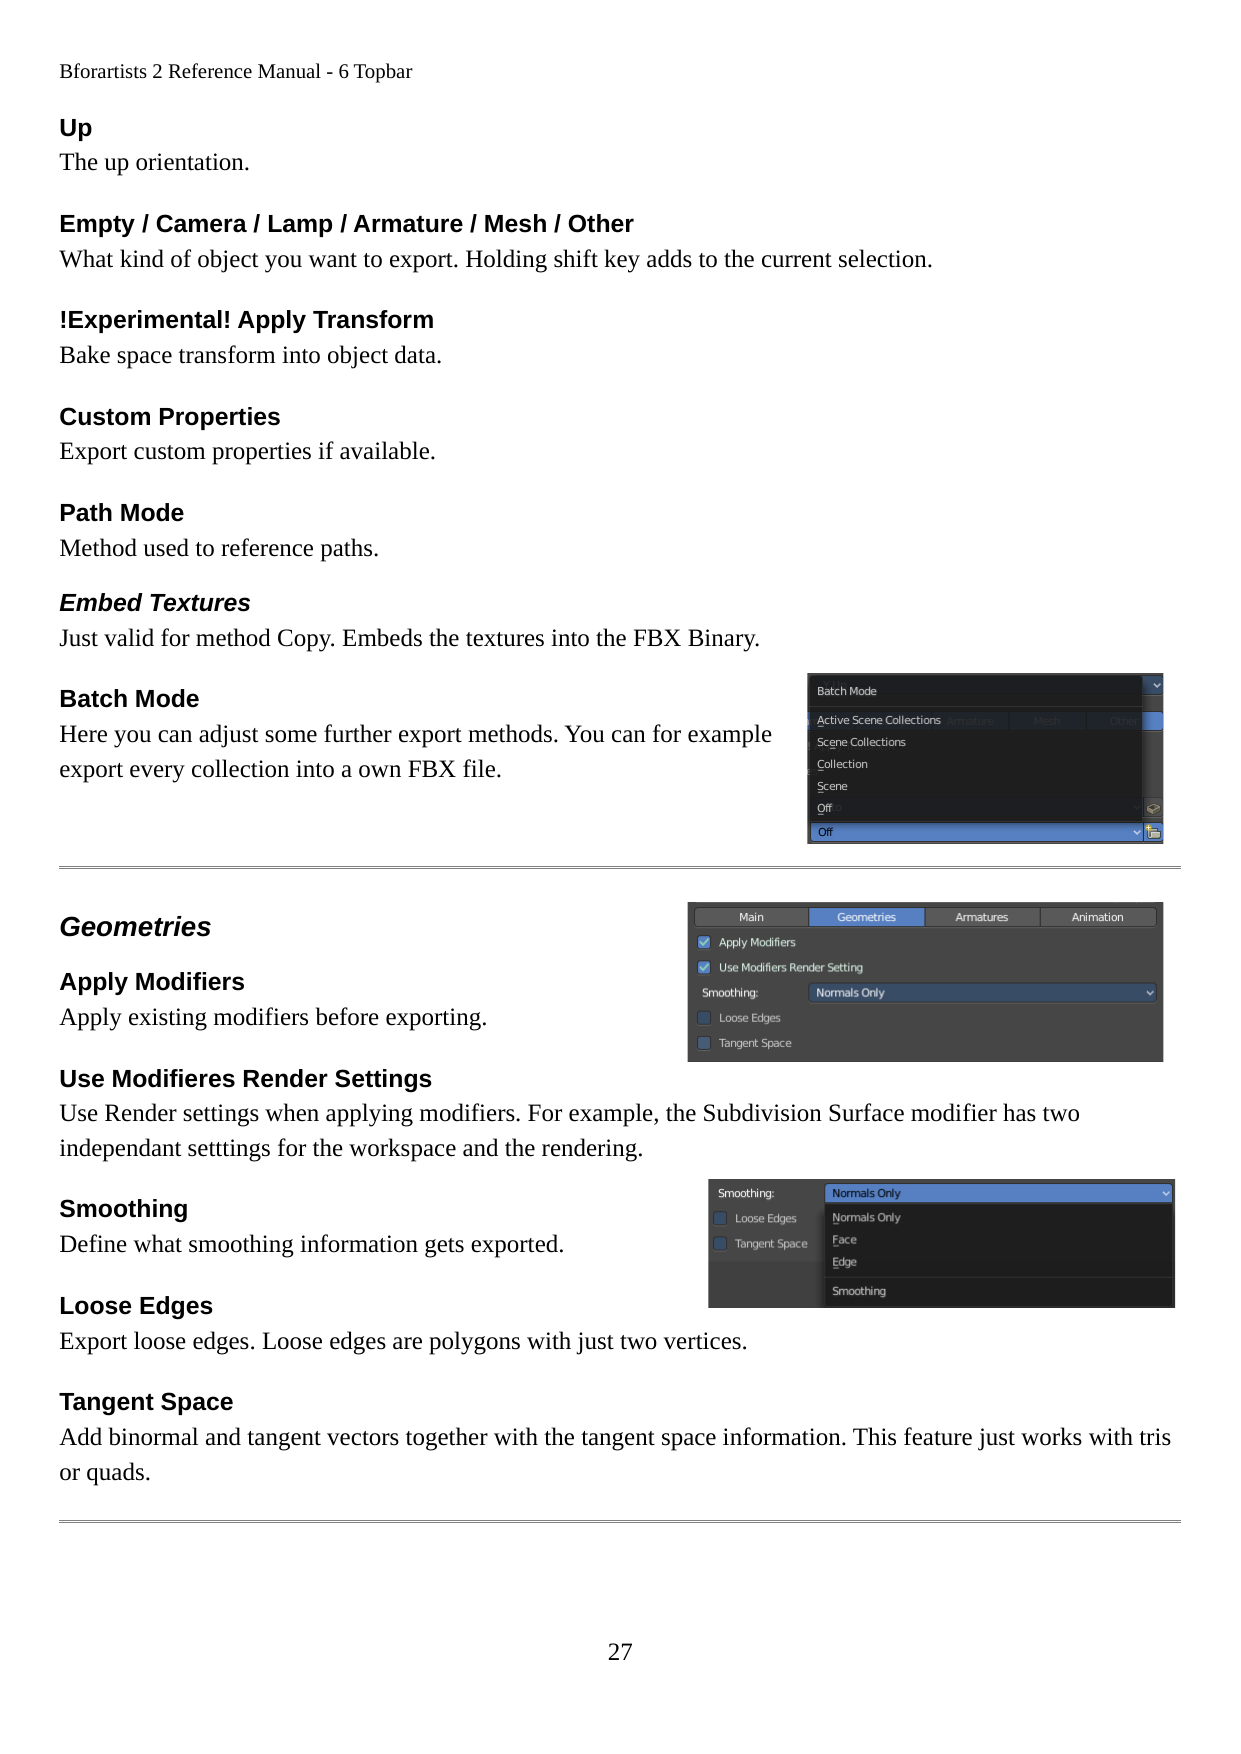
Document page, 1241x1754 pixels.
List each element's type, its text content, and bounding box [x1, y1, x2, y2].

subtitle Empty / Camera / Lamp / Armature / Mesh / Other [59, 209, 1181, 237]
text Add binormal and tangent vectors together with the tangent space information. This feature just works with tris or quads. [59, 1422, 1181, 1485]
subtitle Loose Edges [59, 1291, 1181, 1319]
subtitle [1164, 684, 1181, 713]
subtitle Apply Modifiers [59, 967, 687, 996]
picture [708, 1179, 1176, 1308]
text Apply existing modifiers before exporting. [59, 1002, 687, 1031]
text Define what smoothing information gets exported. [59, 1229, 708, 1258]
subtitle Use Modifieres Render Settings [59, 1064, 1181, 1092]
subtitle [1164, 967, 1181, 996]
subtitle !Experimental! Apply Transform [59, 305, 1181, 334]
subtitle Geometries [59, 911, 687, 942]
text Export loose edges. Loose edges are polygons with just two vertices. [59, 1326, 1181, 1354]
text Bake space transform into object data. [59, 340, 1181, 369]
text Here you can adjust some further export methods. You can for example export every collection into a own FBX file. [59, 719, 807, 782]
subtitle Path Mode [59, 498, 1181, 527]
subtitle Custom Properties [59, 402, 1181, 430]
subtitle Tangent Space [59, 1387, 1181, 1416]
subtitle Up [59, 113, 1181, 141]
text Method used to reference paths. [59, 533, 1181, 562]
text Use Render settings when applying modifiers. For example, the Subdivision Surface modifier has two independant setttings for the workspace and the rendering. [59, 1098, 1181, 1162]
text Export custom properties if available. [59, 436, 1181, 465]
text What kind of object you want to export. Holding shift key adds to the current selection. [59, 244, 1181, 272]
picture [807, 673, 1164, 844]
picture [687, 902, 1164, 1062]
text Just valid for method Copy. Embeds the textures into the FBX Binary. [59, 623, 1181, 652]
subtitle Smoothing [59, 1194, 708, 1223]
subtitle [1164, 911, 1181, 942]
text The up orientation. [59, 147, 1181, 176]
subtitle Batch Mode [59, 684, 807, 713]
subtitle Embed Textures [59, 588, 1181, 617]
